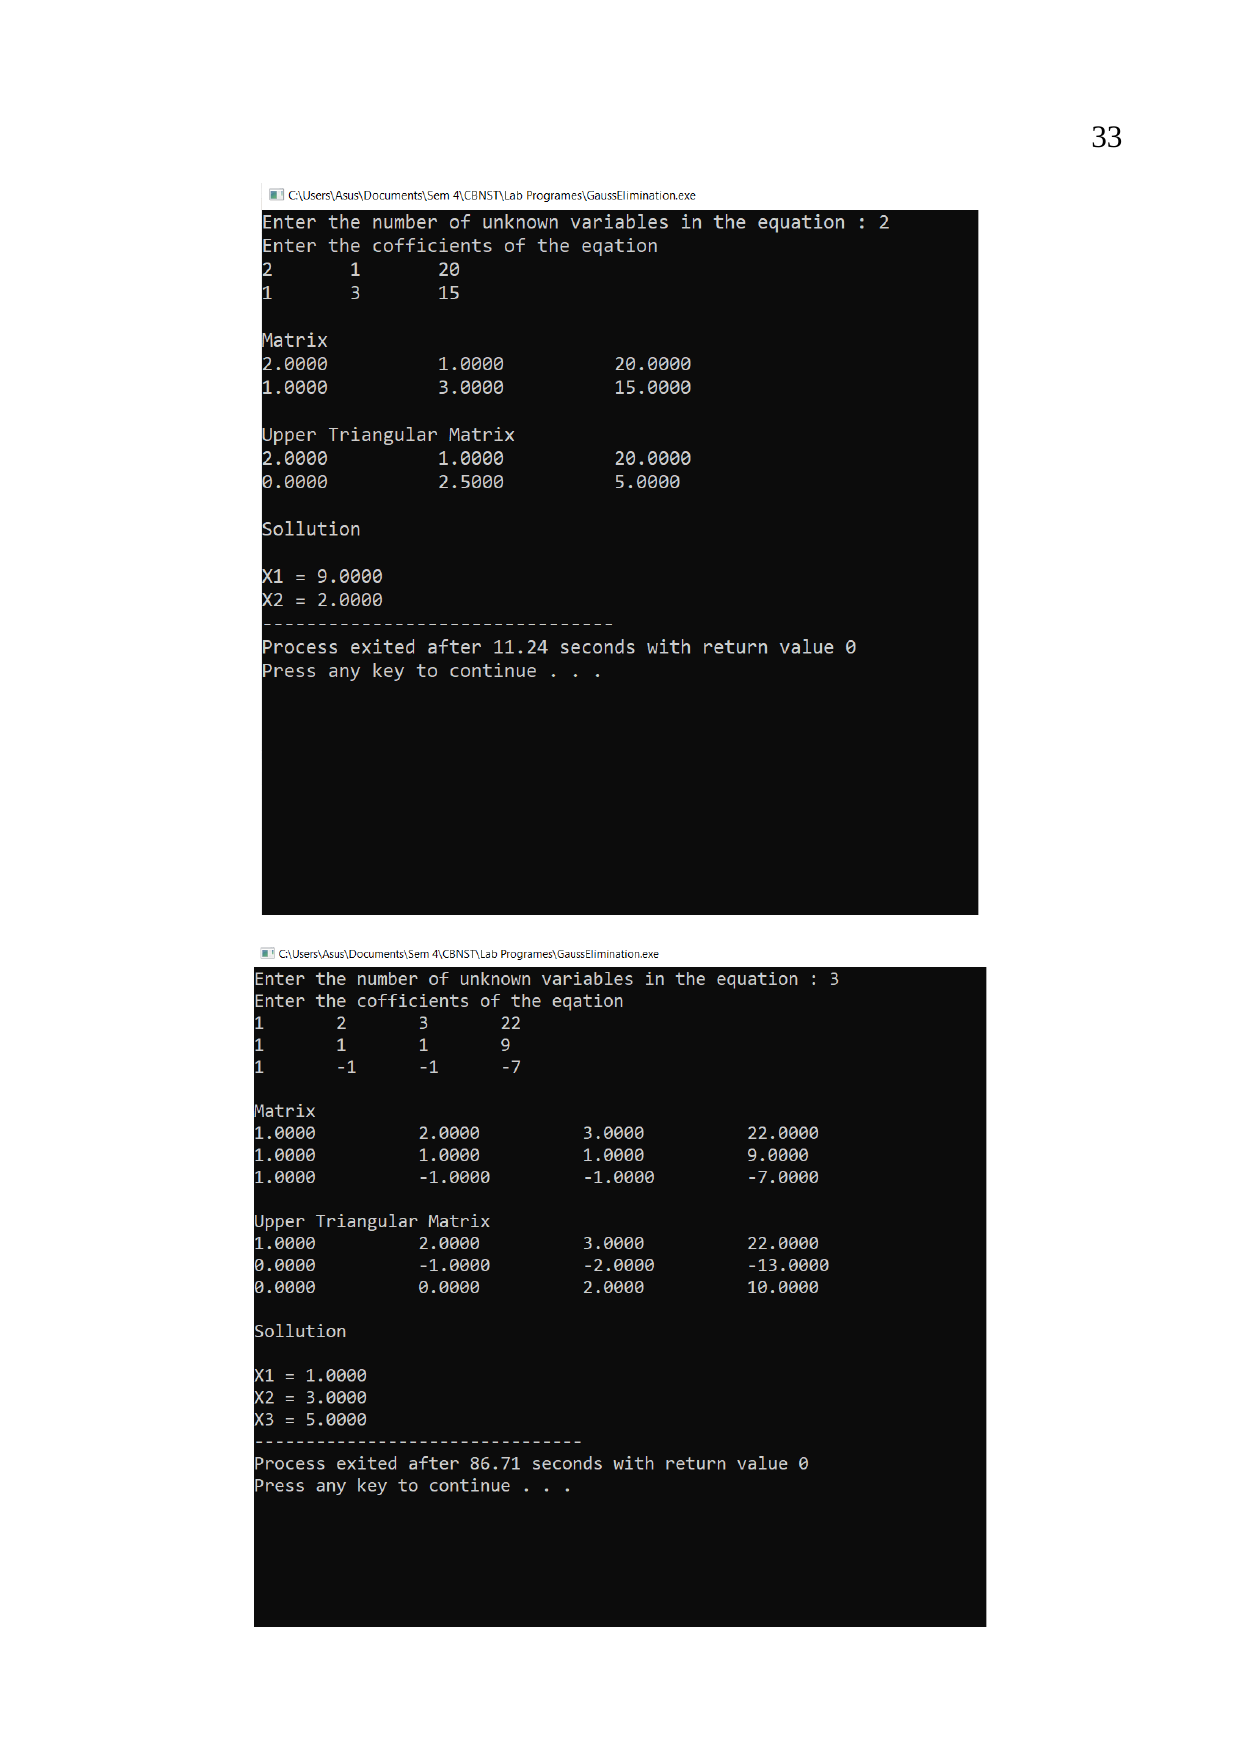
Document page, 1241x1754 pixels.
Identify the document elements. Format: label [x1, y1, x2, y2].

picture [254, 943, 385, 1627]
picture [261, 183, 367, 915]
